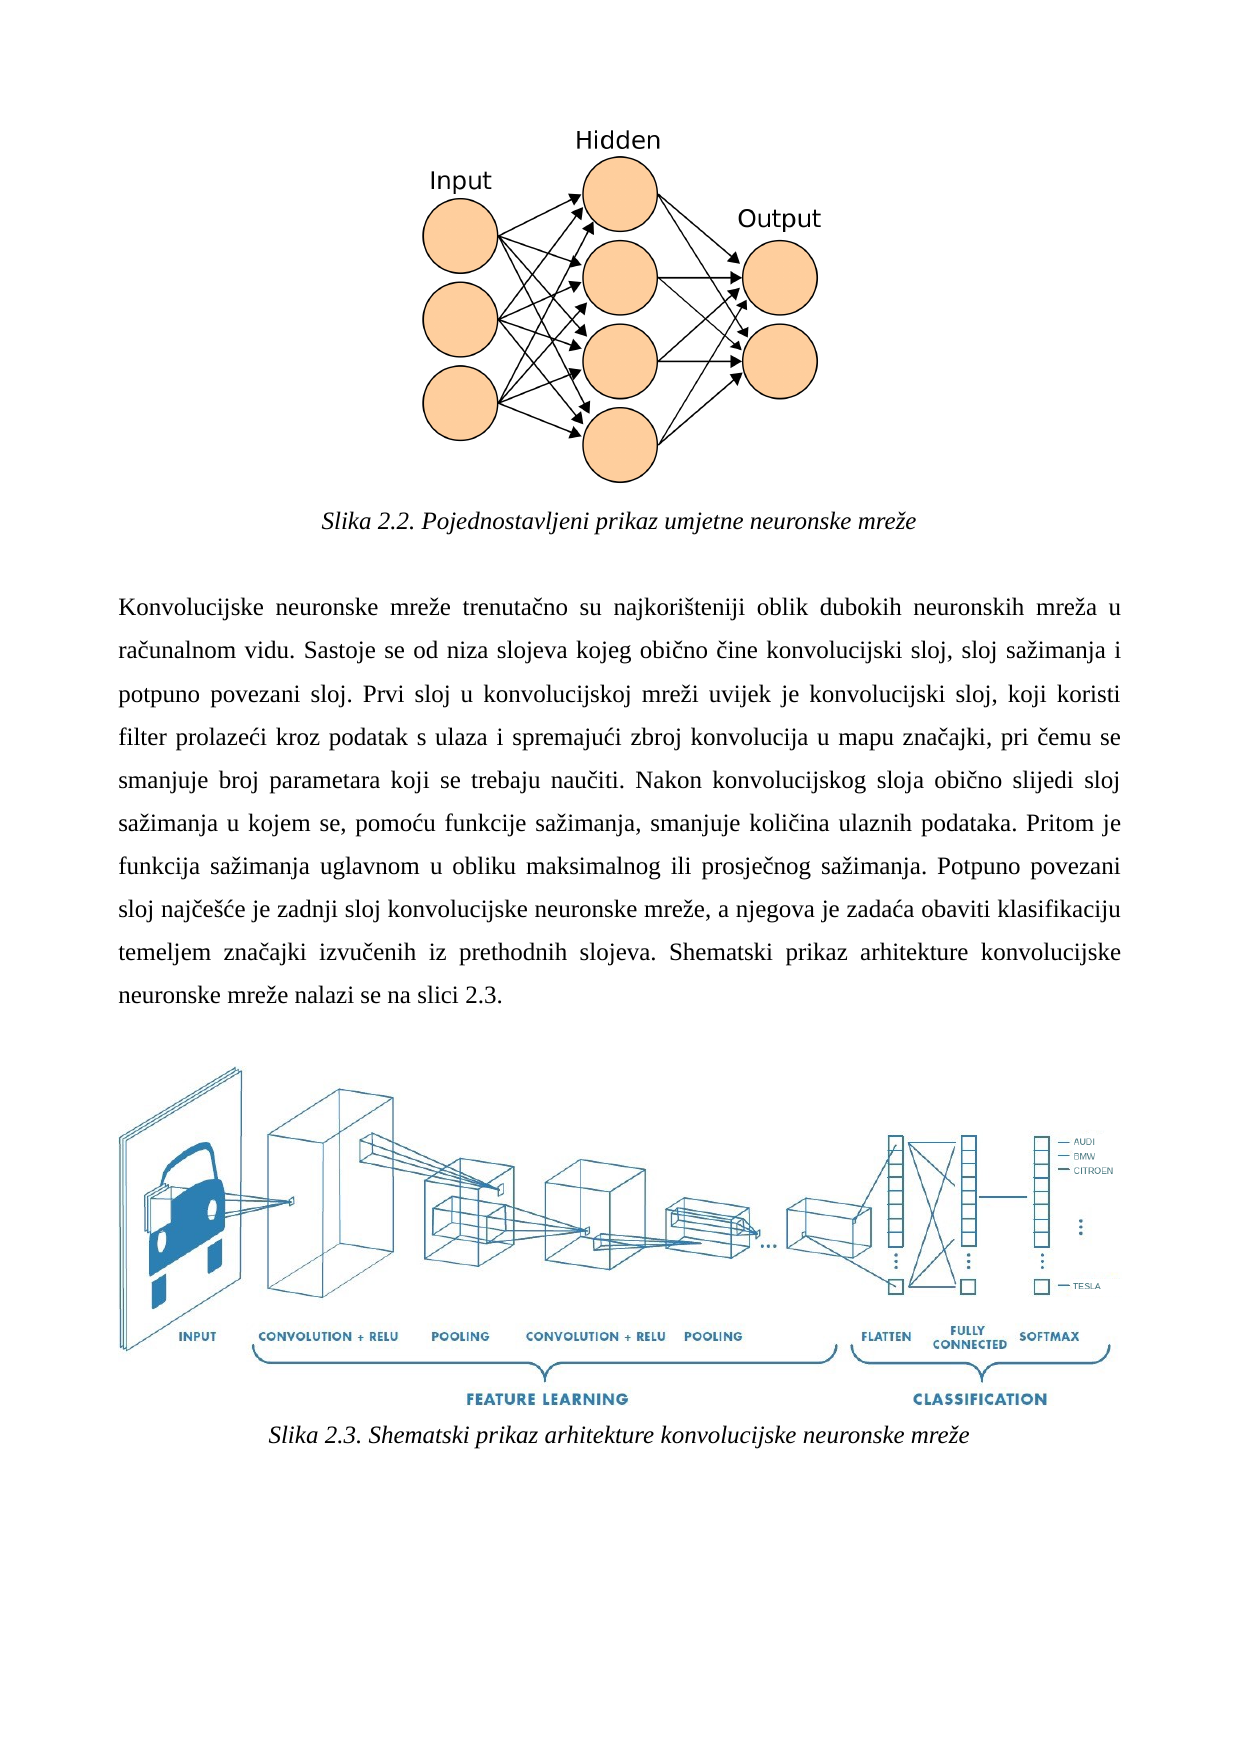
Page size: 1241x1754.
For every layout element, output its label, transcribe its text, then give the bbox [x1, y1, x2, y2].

text Konvolucijske neuronske mreže trenutačno su najkorišteniji oblik dubokih neuronskih mreža u računalnom vidu. Sastoje se od niza slojeva kojeg obično čine konvolucijski sloj, sloj sažimanja i potpuno povezani sloj. Prvi sloj u konvolucijskoj mreži uvijek je konvolucijski sloj, koji koristi filter prolazeći kroz podatak s ulaza i spremajući zbroj konvolucija u mapu značajki, pri čemu se smanjuje broj parametara koji se trebaju naučiti. Nakon konvolucijskog sloja obično slijedi sloj sažimanja u kojem se, pomoću funkcije sažimanja, smanjuje količina ulaznih podataka. Pritom je funkcija sažimanja uglavnom u obliku maksimalnog ili prosječnog sažimanja. Potpuno povezani sloj najčešće je zadnji sloj konvolucijske neuronske mreže, a njegova je zadaća obaviti klasifikaciju temeljem značajki izvučenih iz prethodnih slojeva. Shematski prikaz arhitekture konvolucijske neuronske mreže nalazi se na slici 2.3. [118, 592, 1122, 1009]
picture [118, 1066, 1123, 1406]
picture [407, 118, 833, 498]
text Slika 2.3. Shematski prikaz arhitekture konvolucijske neuronske mreže [118, 1406, 1122, 1449]
text Slika 2.2. Pojednostavljeni prikaz umjetne neuronske mreže [118, 506, 1122, 535]
